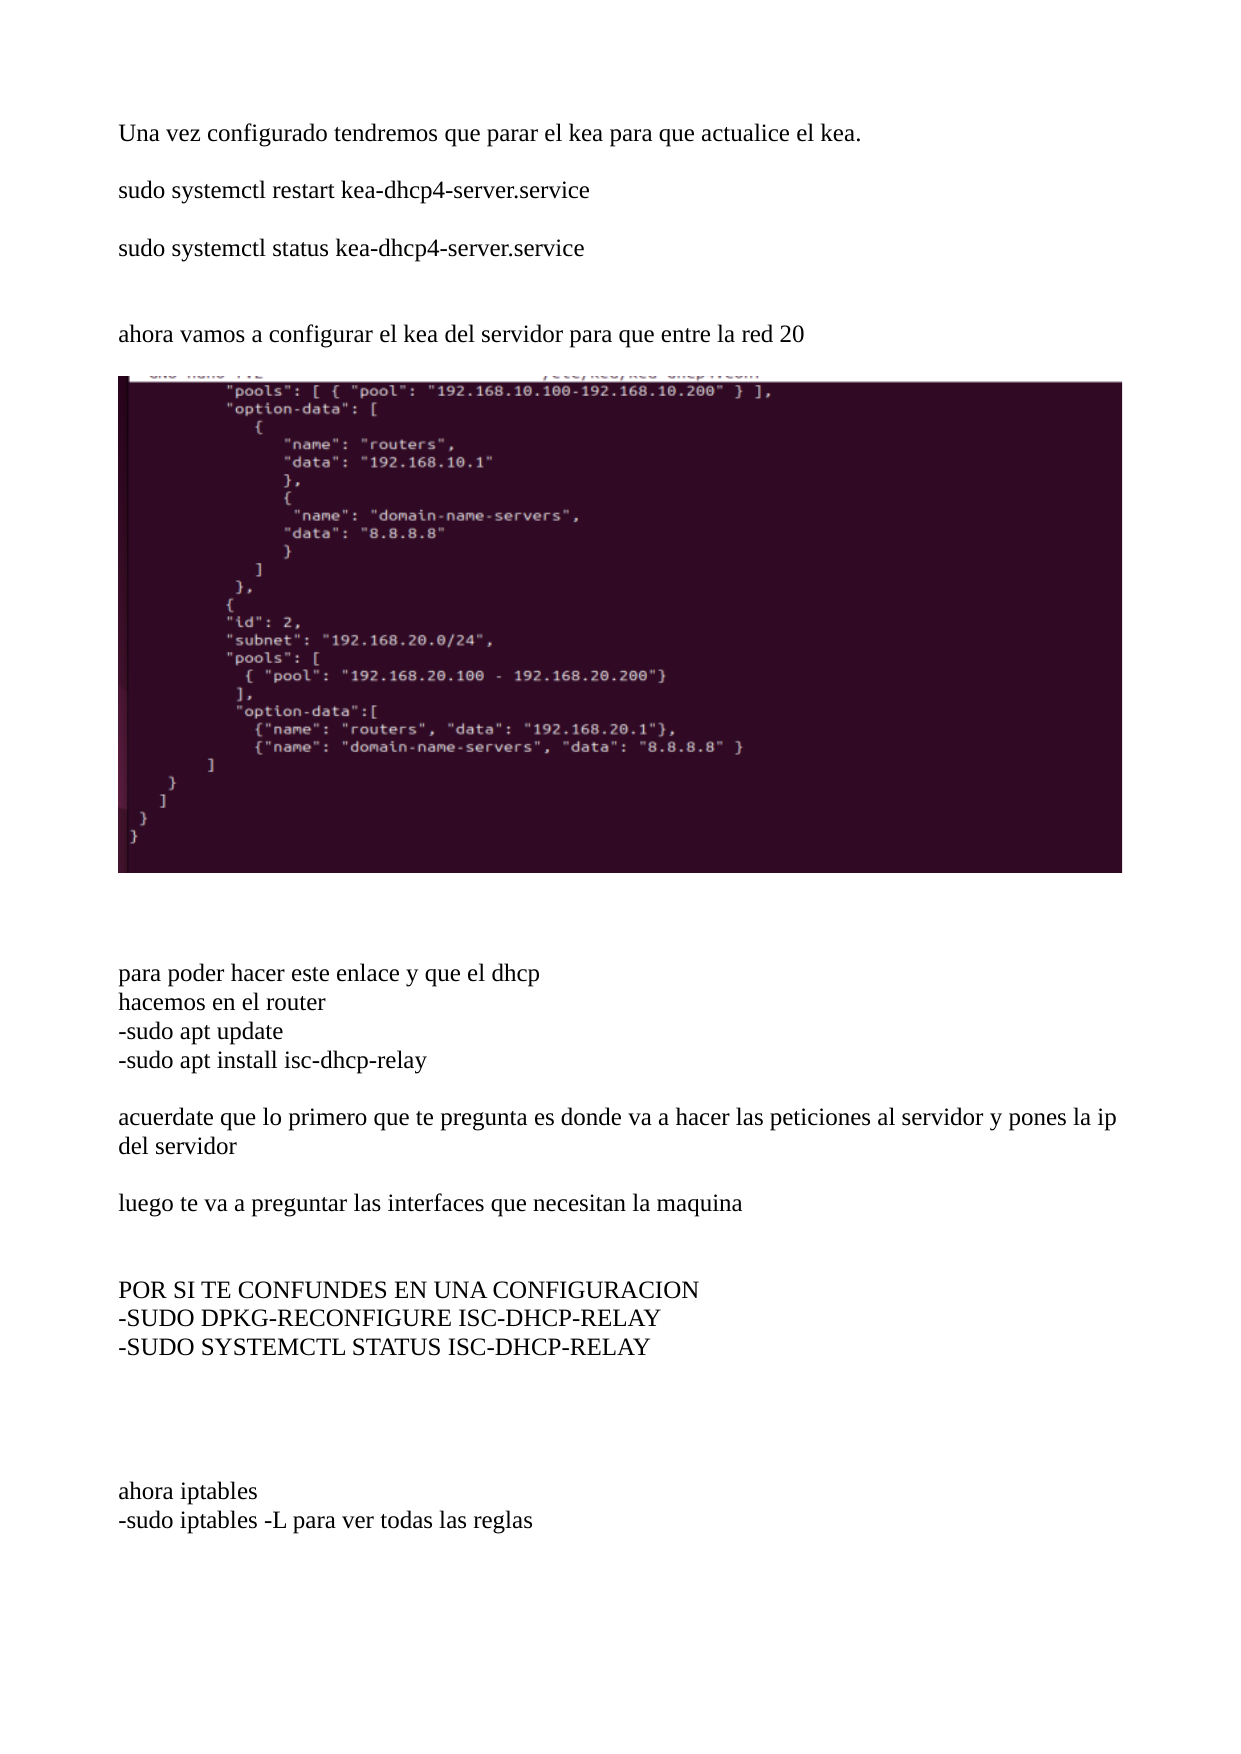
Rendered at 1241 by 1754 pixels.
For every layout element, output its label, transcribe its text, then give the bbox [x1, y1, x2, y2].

text hacemos en el router [118, 987, 1122, 1016]
text -sudo apt update [118, 1016, 1122, 1045]
text acuerdate que lo primero que te pregunta es donde va a hacer las peticiones al servidor y pones la ip del servidor [118, 1102, 1122, 1160]
text Una vez configurado tendremos que parar el kea para que actualice el kea. [118, 118, 1122, 147]
text -sudo apt install isc-dhcp-relay [118, 1045, 1122, 1073]
text ahora iptables [118, 1476, 1122, 1505]
text para poder hacer este enlace y que el dhcp [118, 901, 1122, 987]
text -SUDO DPKG-RECONFIGURE ISC-DHCP-RELAY [118, 1303, 1122, 1332]
text luego te va a preguntar las interfaces que necesitan la maquina POR SI TE CONFUNDES EN UNA CONFIGURACION [118, 1188, 1122, 1303]
picture [118, 376, 1123, 873]
text -sudo iptables -L para ver todas las reglas [118, 1505, 1122, 1533]
text -SUDO SYSTEMCTL STATUS ISC-DHCP-RELAY [118, 1332, 1122, 1361]
text sudo systemctl restart kea-dhcp4-server.service [118, 176, 1122, 204]
text sudo systemctl status kea-dhcp4-server.service [118, 233, 1122, 262]
text ahora vamos a configurar el kea del servidor para que entre la red 20 [118, 291, 1122, 348]
